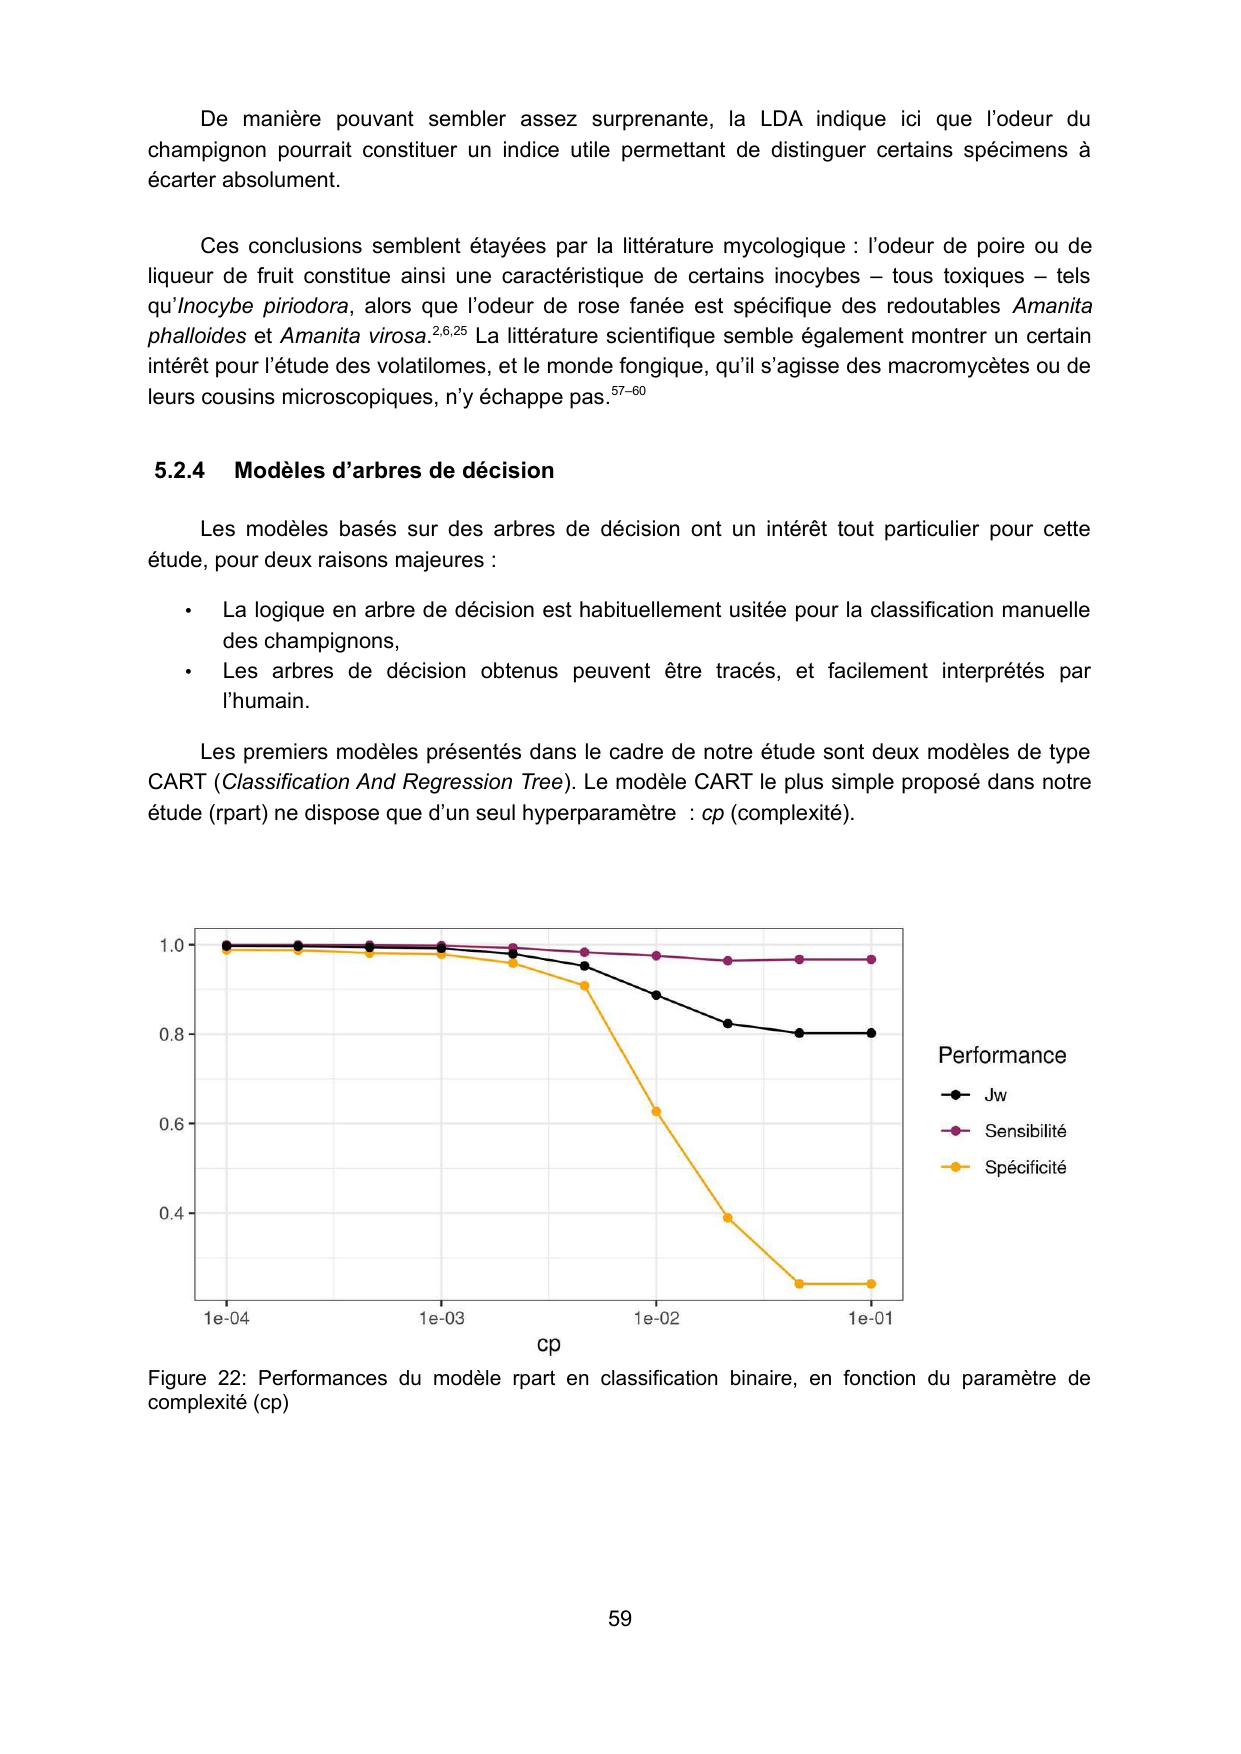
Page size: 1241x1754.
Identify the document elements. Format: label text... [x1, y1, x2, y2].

list Les arbres de décision obtenus peuvent être tracés, et facilement interprétés par l’humain. [185, 658, 1093, 713]
text Figure 22: Performances du modèle rpart en classification binaire, en fonction du paramètre de complexité (cp) [148, 1367, 1093, 1414]
text Les modèles basés sur des arbres de décision ont un intérêt tout particulier pour cette étude, pour deux raisons majeures : [148, 516, 1093, 572]
text Ces conclusions semblent étayées par la littérature mycologique : l’odeur de poire ou de liqueur de fruit constitue ainsi une caractéristique de certains inocybes – tous toxiques – tels qu’Inocybe piriodora, alors que l’odeur de rose fanée est spécifique des redoutables Amanita phalloides et Amanita virosa.2,6,25 La littérature scientifique semble également montrer un certain intérêt pour l’étude des volatilomes, et le monde fongique, qu’il s’agisse des macromycètes ou de leurs cousins microscopiques, n’y échappe pas.57–60 [148, 233, 1093, 409]
text Les premiers modèles présentés dans le cadre de notre étude sont deux modèles de type CART (Classification And Regression Tree). Le modèle CART le plus simple proposé dans notre étude (rpart) ne dispose que d’un seul hyperparamètre : cp (complexité). [148, 739, 1093, 824]
picture [147, 916, 1093, 1367]
text De manière pouvant sembler assez surprenante, la LDA indique ici que l’odeur du champignon pourrait constituer un indice utile permettant de distinguer certains spécimens à écarter absolument. [148, 106, 1093, 192]
subtitle Modèles d’arbres de décision [148, 457, 1093, 483]
list La logique en arbre de décision est habituellement usitée pour la classification manuelle des champignons, [185, 597, 1093, 653]
